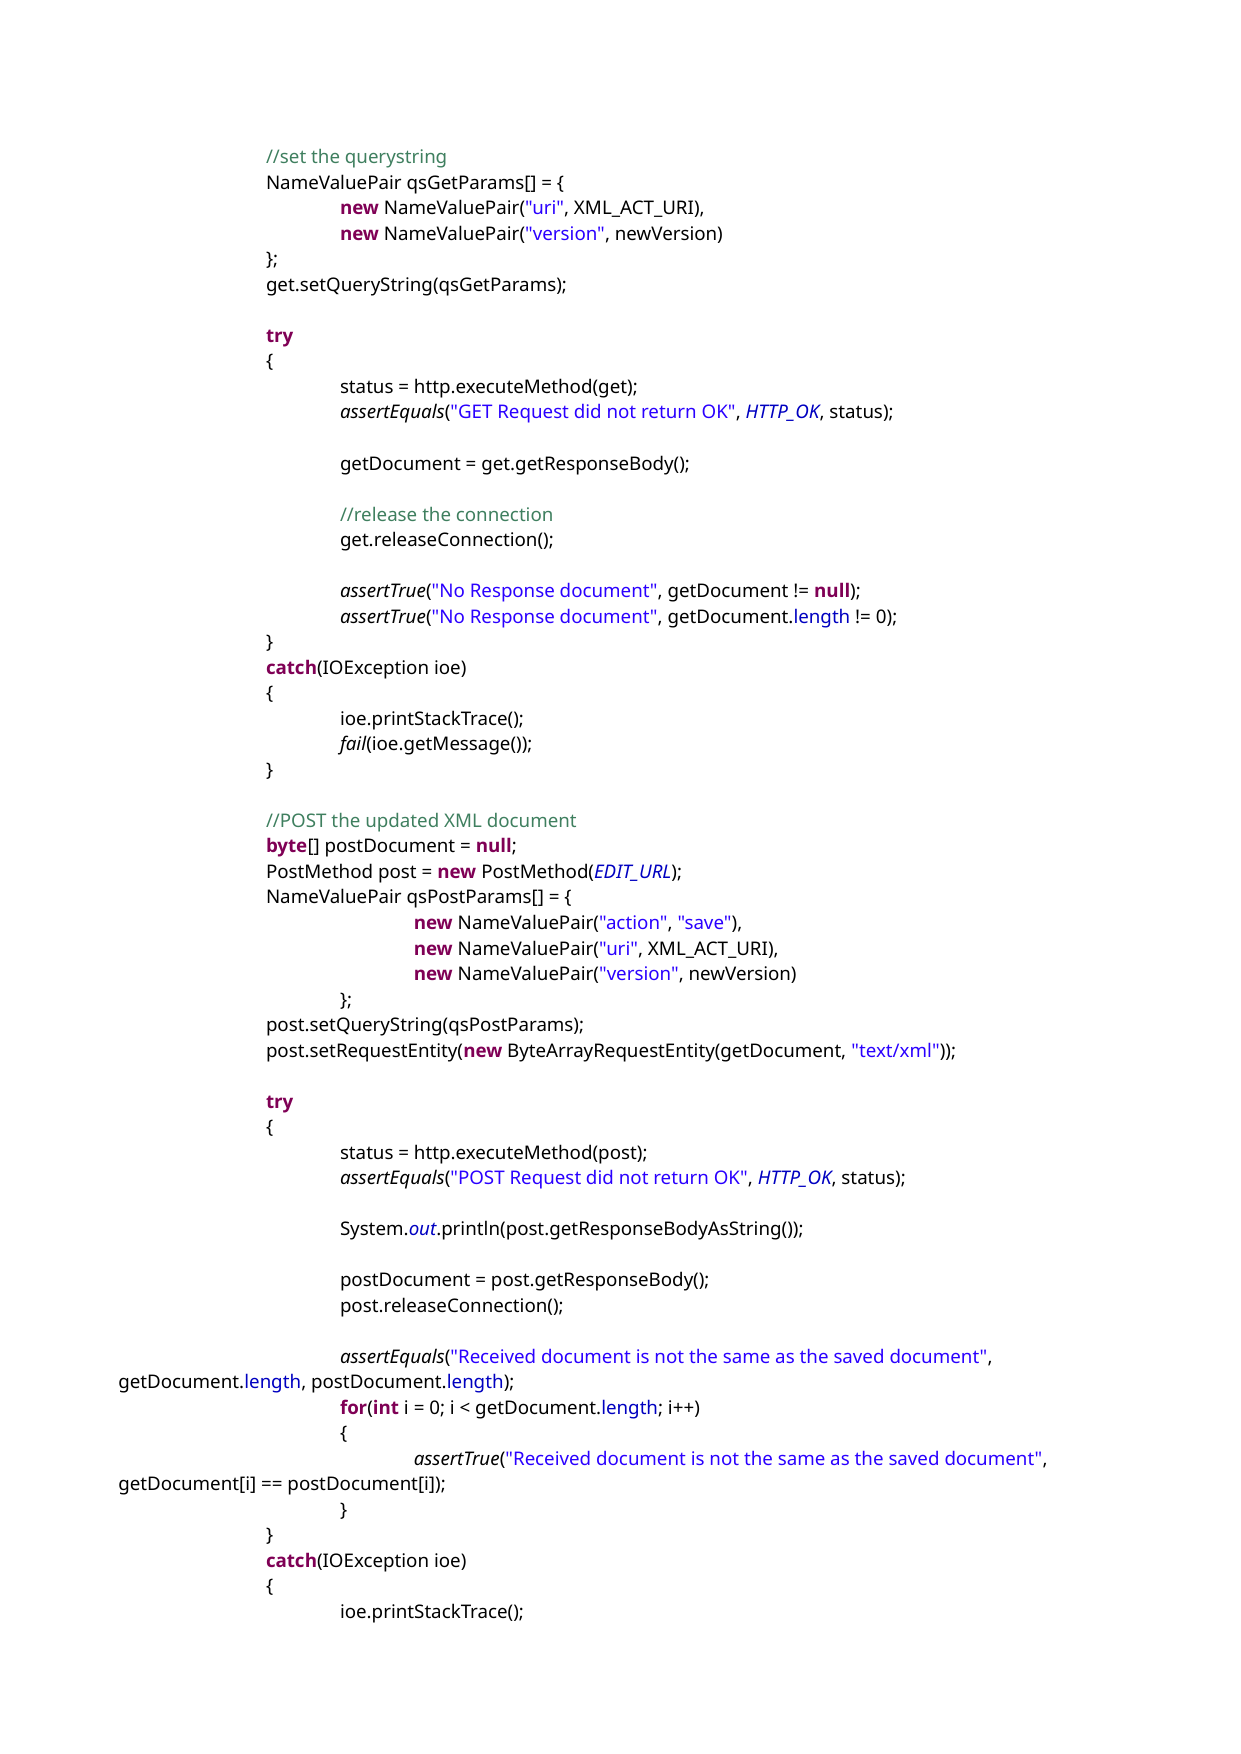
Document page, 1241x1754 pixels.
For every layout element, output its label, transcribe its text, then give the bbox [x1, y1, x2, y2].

text new NameValuePair("uri", XML_ACT_URI), [118, 195, 1122, 220]
text } [118, 1496, 1122, 1522]
text assertTrue("Received document is not the same as the saved document", getDocument[i] == postDocument[i]); [118, 1445, 1122, 1496]
text { [118, 1113, 1122, 1139]
text } [118, 756, 1122, 782]
text byte[] postDocument = null; [118, 833, 1122, 858]
text new NameValuePair("action", "save"), [118, 909, 1122, 935]
text getDocument = get.getResponseBody(); [118, 450, 1122, 475]
text post.setQueryString(qsPostParams); [118, 1011, 1122, 1037]
text //POST the updated XML document [118, 807, 1122, 833]
text { [118, 679, 1122, 705]
text ioe.printStackTrace(); [118, 705, 1122, 731]
text status = http.executeMethod(get); [118, 373, 1122, 399]
text catch(IOException ioe) [118, 654, 1122, 679]
text fail(ioe.getMessage()); [118, 731, 1122, 756]
text new NameValuePair("uri", XML_ACT_URI), [118, 935, 1122, 960]
text { [118, 1573, 1122, 1598]
text assertTrue("No Response document", getDocument != null); [118, 577, 1122, 603]
text NameValuePair qsGetParams[] = { [118, 169, 1122, 195]
text } [118, 1522, 1122, 1547]
text catch(IOException ioe) [118, 1547, 1122, 1573]
text { [118, 1420, 1122, 1445]
text System.out.println(post.getResponseBodyAsString()); [118, 1216, 1122, 1241]
text NameValuePair qsPostParams[] = { [118, 884, 1122, 909]
text }; [118, 246, 1122, 271]
text postDocument = post.getResponseBody(); [118, 1267, 1122, 1292]
text new NameValuePair("version", newVersion) [118, 220, 1122, 246]
text get.setQueryString(qsGetParams); [118, 271, 1122, 297]
text for(int i = 0; i < getDocument.length; i++) [118, 1394, 1122, 1420]
text ioe.printStackTrace(); [118, 1598, 1122, 1624]
text status = http.executeMethod(post); [118, 1139, 1122, 1164]
text assertTrue("No Response document", getDocument.length != 0); [118, 603, 1122, 628]
text assertEquals("GET Request did not return OK", HTTP_OK, status); [118, 399, 1122, 424]
text } [118, 628, 1122, 654]
text }; [118, 986, 1122, 1011]
text assertEquals("Received document is not the same as the saved document", getDocument.length, postDocument.length); [118, 1343, 1122, 1394]
text post.setRequestEntity(new ByteArrayRequestEntity(getDocument, "text/xml")); [118, 1037, 1122, 1062]
text try [118, 1088, 1122, 1113]
text new NameValuePair("version", newVersion) [118, 960, 1122, 986]
text { [118, 348, 1122, 373]
text get.releaseConnection(); [118, 526, 1122, 552]
text PostMethod post = new PostMethod(EDIT_URL); [118, 858, 1122, 884]
text post.releaseConnection(); [118, 1292, 1122, 1318]
text assertEquals("POST Request did not return OK", HTTP_OK, status); [118, 1164, 1122, 1190]
text //release the connection [118, 501, 1122, 526]
text try [118, 322, 1122, 348]
text //set the querystring [118, 144, 1122, 169]
